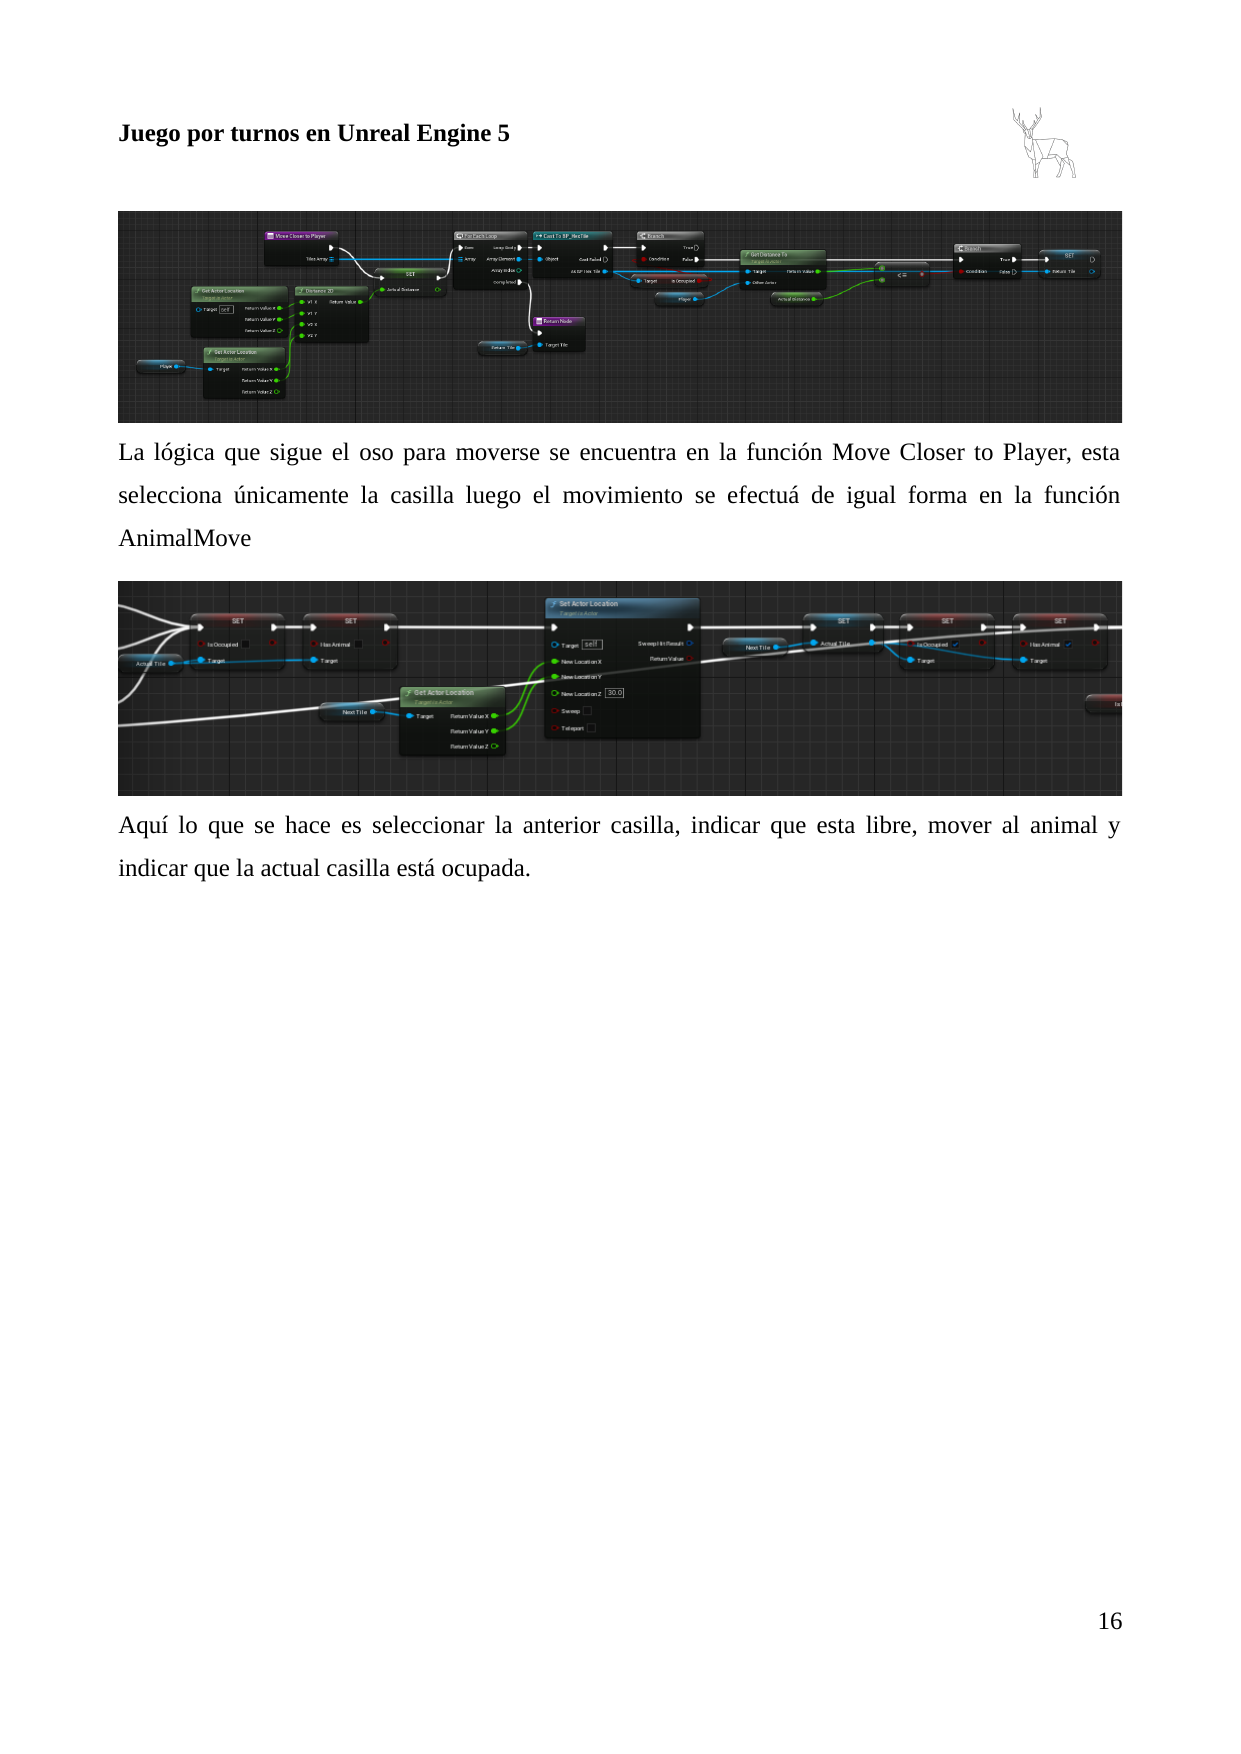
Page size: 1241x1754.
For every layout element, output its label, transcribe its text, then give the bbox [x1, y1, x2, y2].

picture [118, 581, 1123, 796]
picture [118, 211, 1123, 423]
text [118, 205, 1122, 211]
text Aquí lo que se hace es seleccionar la anterior casilla, indicar que esta libre, mover al animal y indicar que la actual casilla está ocupada. [118, 796, 1122, 882]
picture [1004, 98, 1091, 186]
text La lógica que sigue el oso para moverse se encuentra en la función Move Closer to Player, esta selecciona únicamente la casilla luego el movimiento se efectuá de igual forma en la función AnimalMove [118, 423, 1122, 552]
